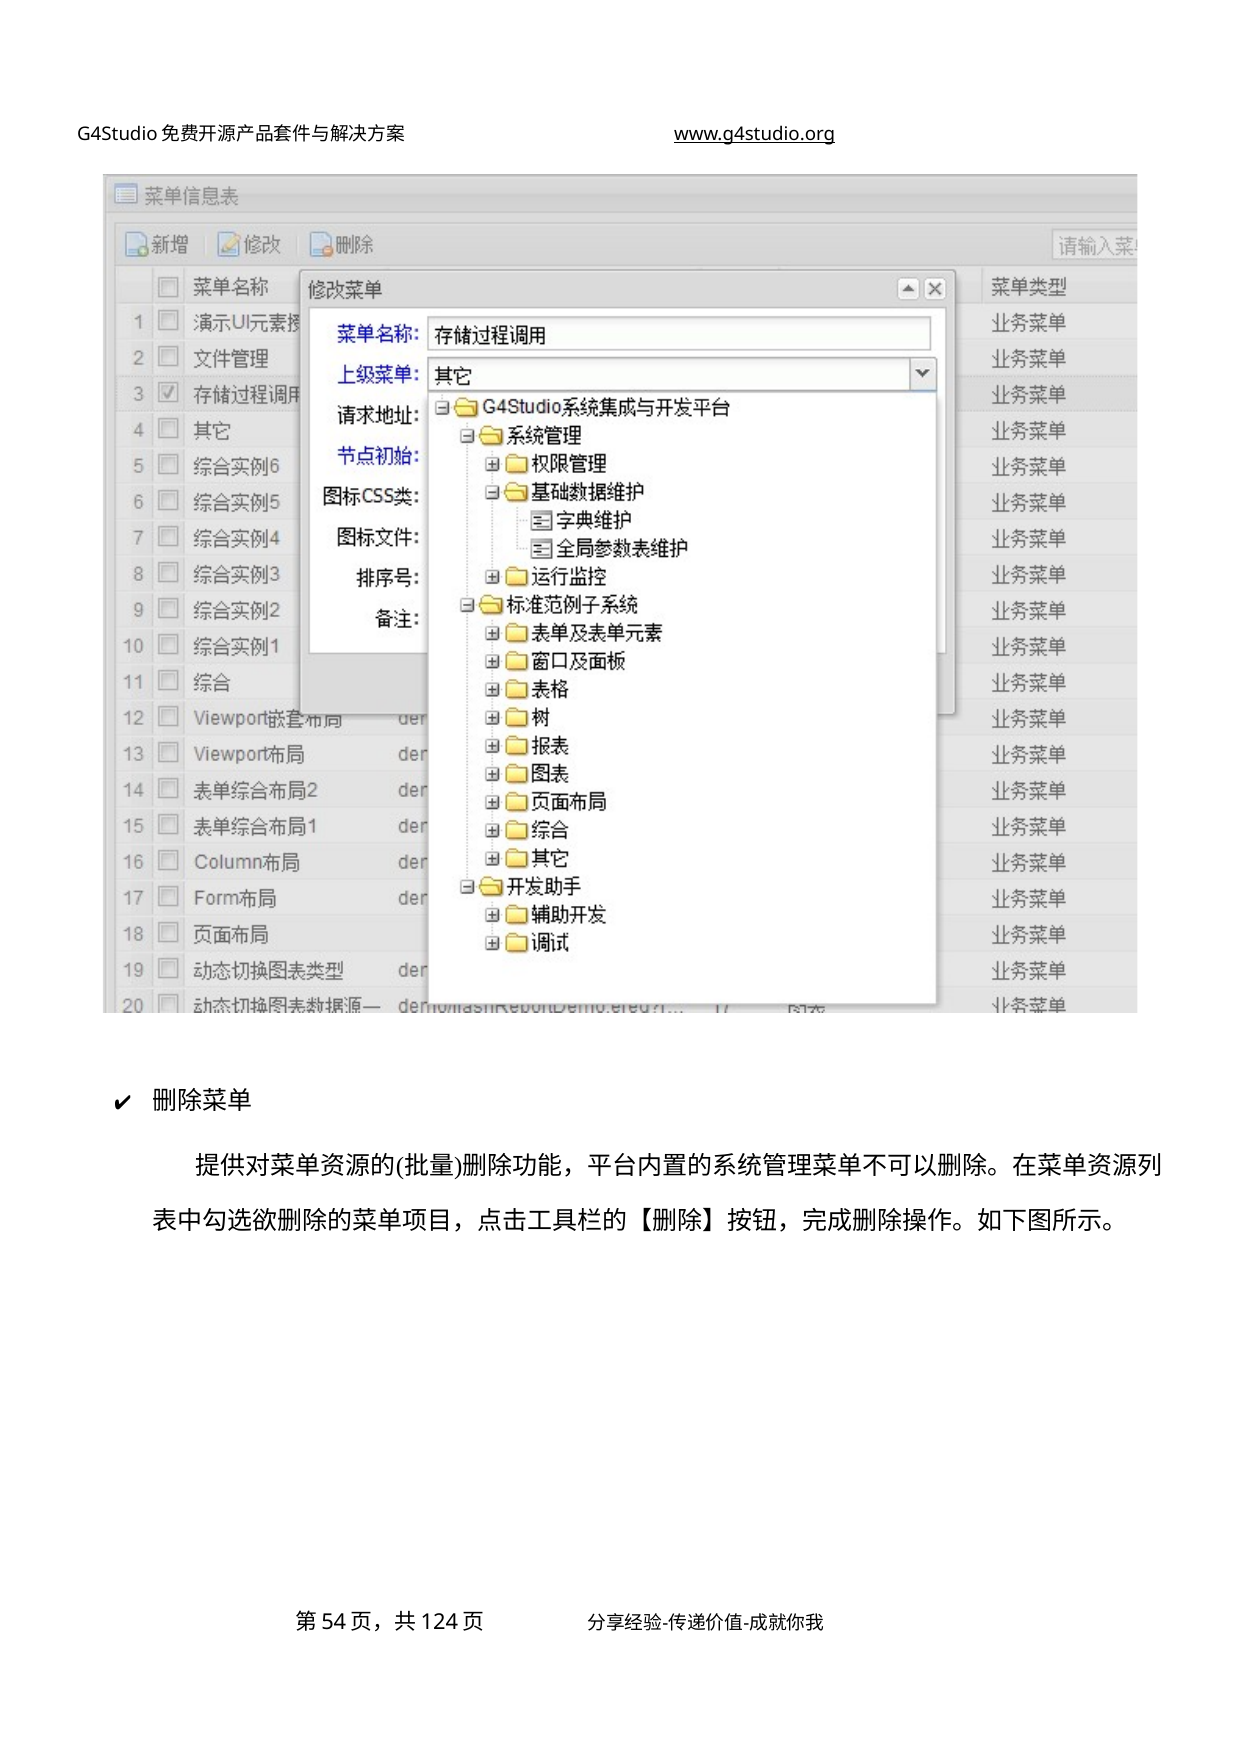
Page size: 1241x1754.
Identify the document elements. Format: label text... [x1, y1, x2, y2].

picture [102, 174, 1138, 1013]
list 删除菜单 [114, 1082, 1163, 1116]
list 提供对菜单资源的(批量)删除功能，平台内置的系统管理菜单不可以删除。在菜单资源列表中勾选欲删除的菜单项目，点击工具栏的【删除】按钮，完成删除操作。如下图所示。 [114, 1146, 1163, 1236]
